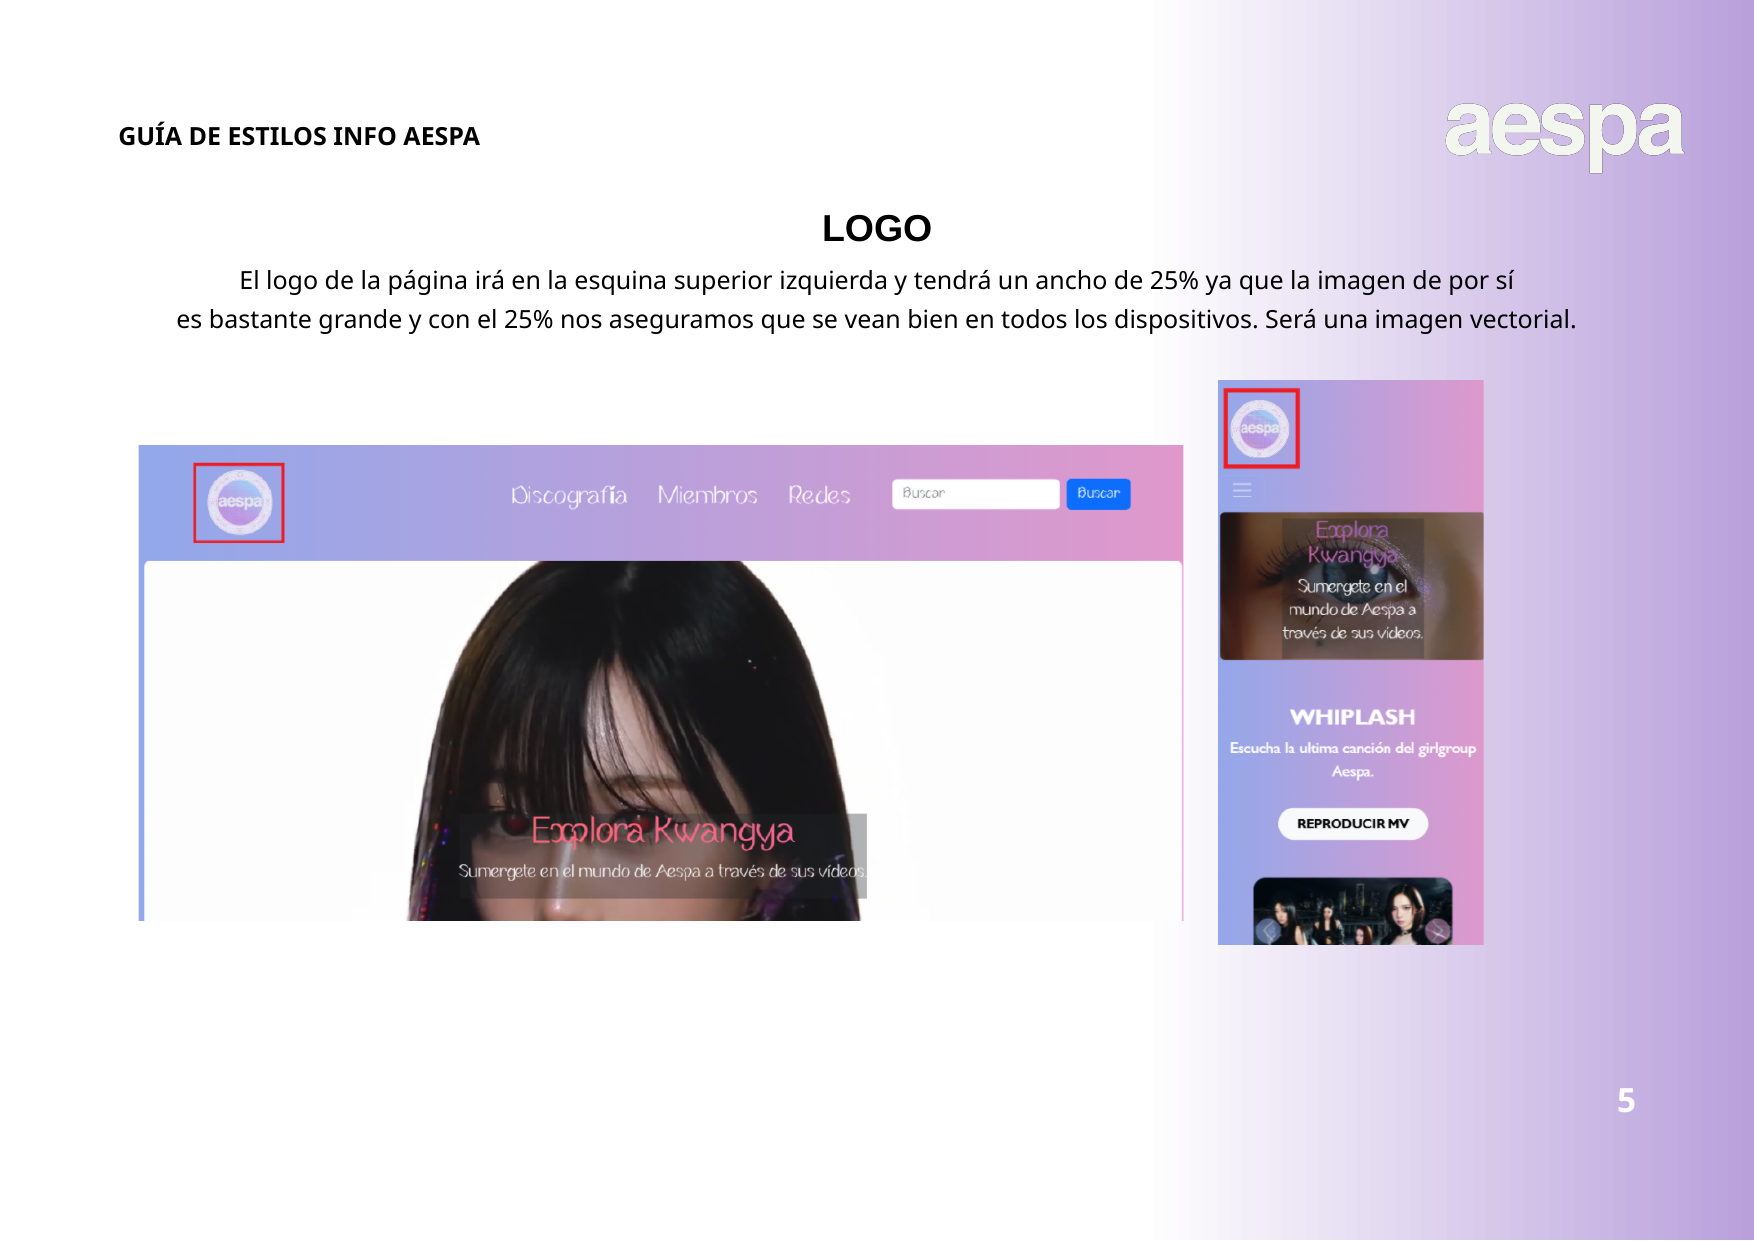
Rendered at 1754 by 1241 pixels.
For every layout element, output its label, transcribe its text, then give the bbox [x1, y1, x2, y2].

text El logo de la página irá en la esquina superior izquierda y tendrá un ancho de 25% ya que la imagen de por sí es bastante grande y con el 25% nos aseguramos que se vean bien en todos los dispositivos. Será una imagen vectorial. [118, 262, 1636, 336]
picture [1218, 380, 1484, 945]
subtitle LOGO [118, 207, 1636, 250]
picture [1428, 88, 1703, 187]
picture [138, 445, 1184, 921]
